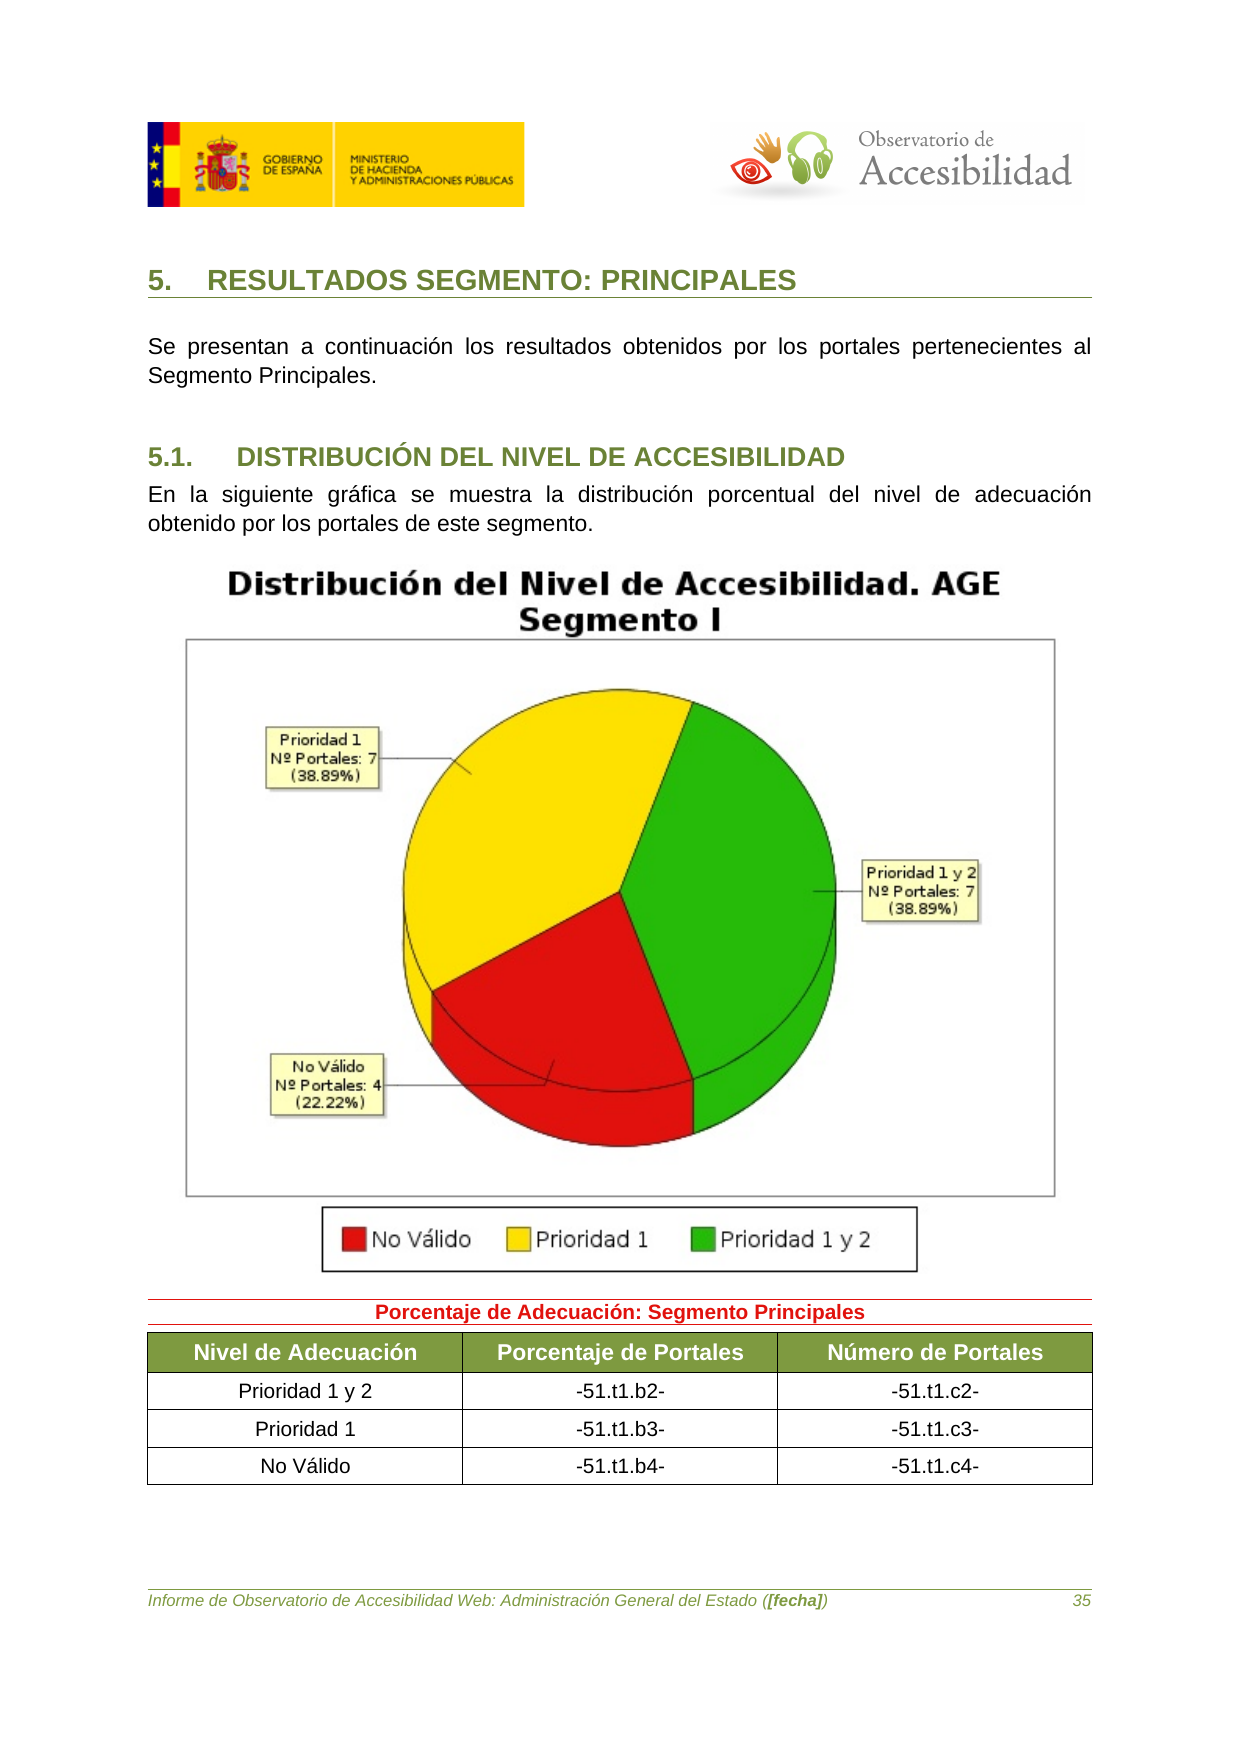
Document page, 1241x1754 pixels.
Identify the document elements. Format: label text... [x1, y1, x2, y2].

picture [178, 564, 1062, 1274]
text Porcentaje de Adecuación: Segmento Principales [148, 1300, 1092, 1324]
table_cell -51.t1.c2- [778, 1373, 1092, 1409]
table_cell -51.t1.b4- [463, 1448, 777, 1484]
picture [710, 122, 1086, 205]
picture [147, 122, 525, 207]
table_header Nivel de Adecuación [148, 1333, 462, 1372]
table_cell Prioridad 1 y 2 [148, 1373, 462, 1409]
table_cell -51.t1.b3- [463, 1410, 777, 1447]
table_cell -51.t1.c3- [778, 1410, 1092, 1447]
text Se presentan a continuación los resultados obtenidos por los portales pertenecientes al Segmento Principales. [148, 333, 1092, 388]
table_cell -51.t1.b2- [463, 1373, 777, 1409]
table_header Número de Portales [778, 1333, 1092, 1372]
table_cell Prioridad 1 [148, 1410, 462, 1447]
list Resultados Segmento: Principales [148, 263, 1092, 297]
table_cell -51.t1.c4- [778, 1448, 1092, 1484]
text En la siguiente gráfica se muestra la distribución porcentual del nivel de adecuación obtenido por los portales de este segmento. [148, 481, 1092, 537]
table_cell No Válido [148, 1448, 462, 1484]
list Distribución del nivel de accesibilidad [148, 441, 1092, 472]
table_header Porcentaje de Portales [463, 1333, 777, 1372]
